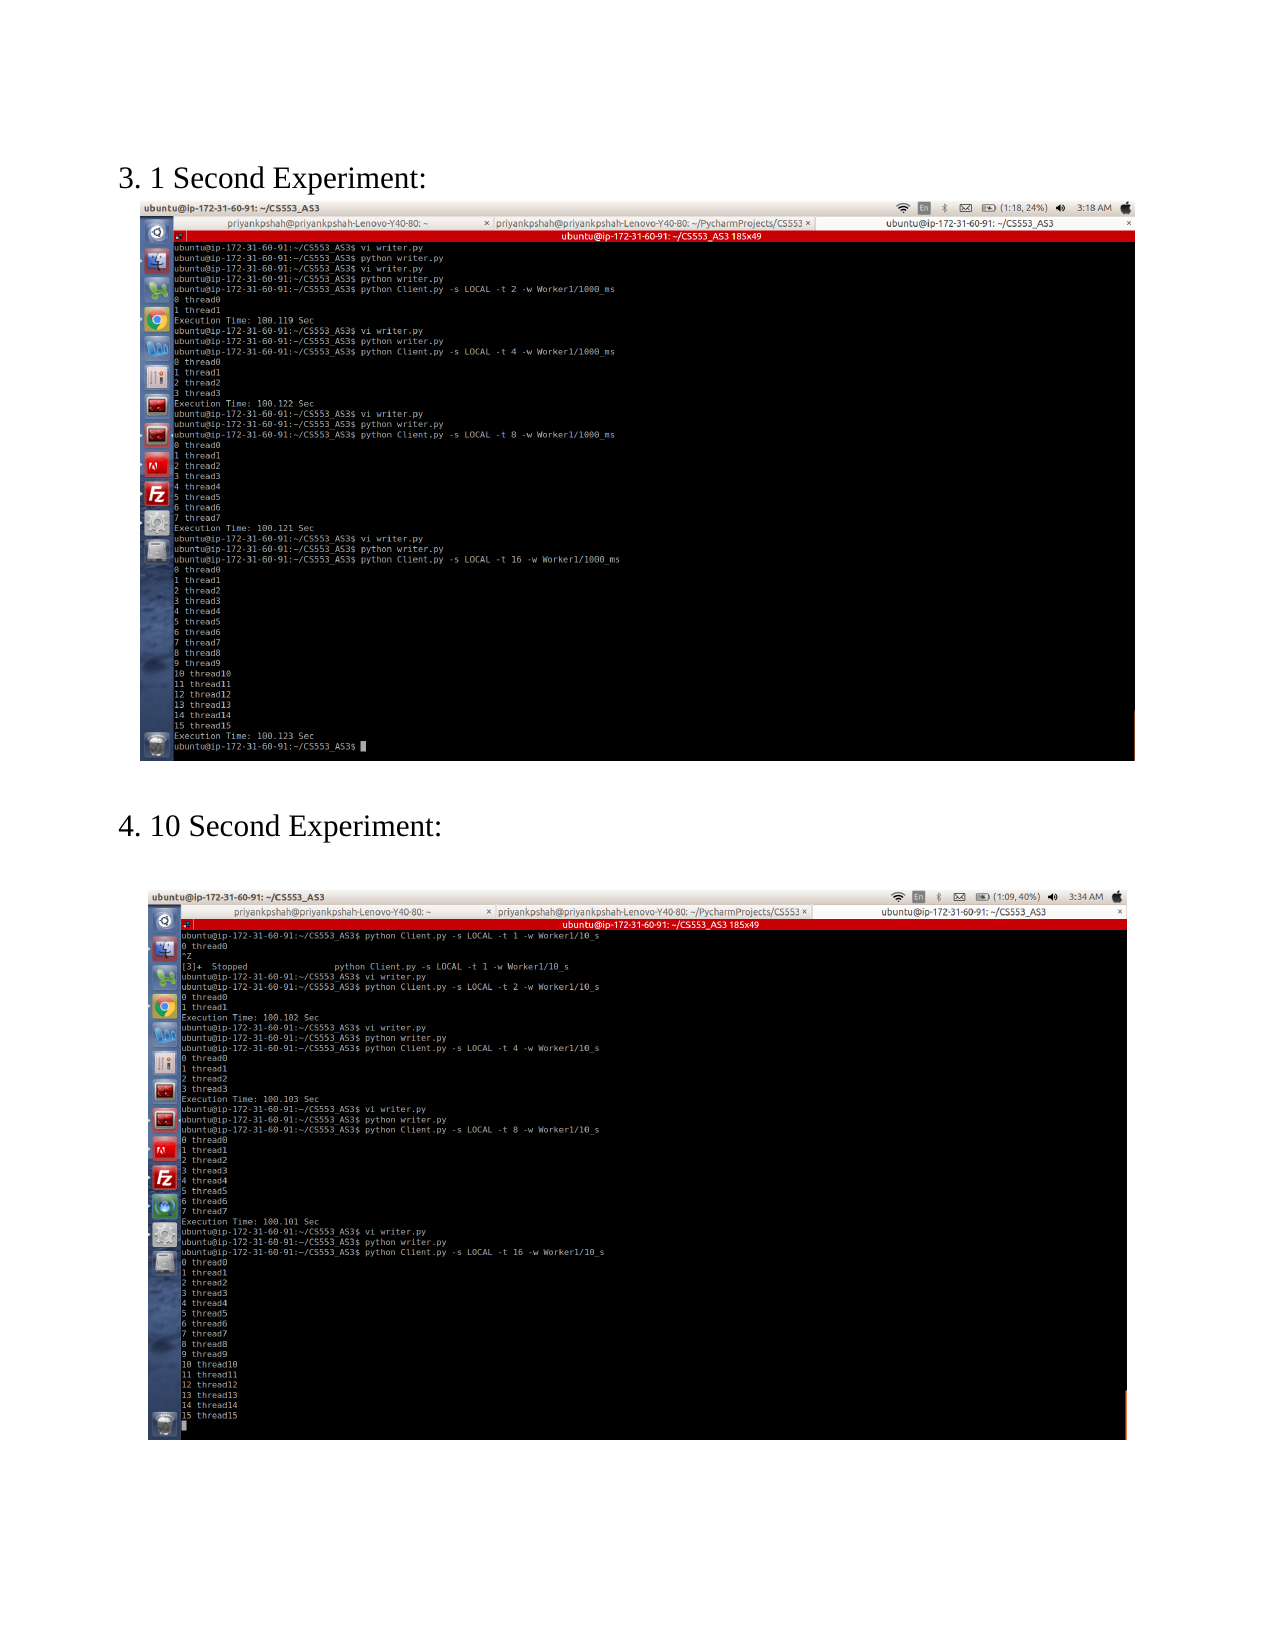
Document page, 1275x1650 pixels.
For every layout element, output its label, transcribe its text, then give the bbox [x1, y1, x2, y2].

text 4. 10 Second Experiment: [118, 807, 1157, 843]
picture [140, 200, 1135, 761]
picture [148, 889, 1127, 1440]
text 3. 1 Second Experiment: [118, 159, 1157, 195]
